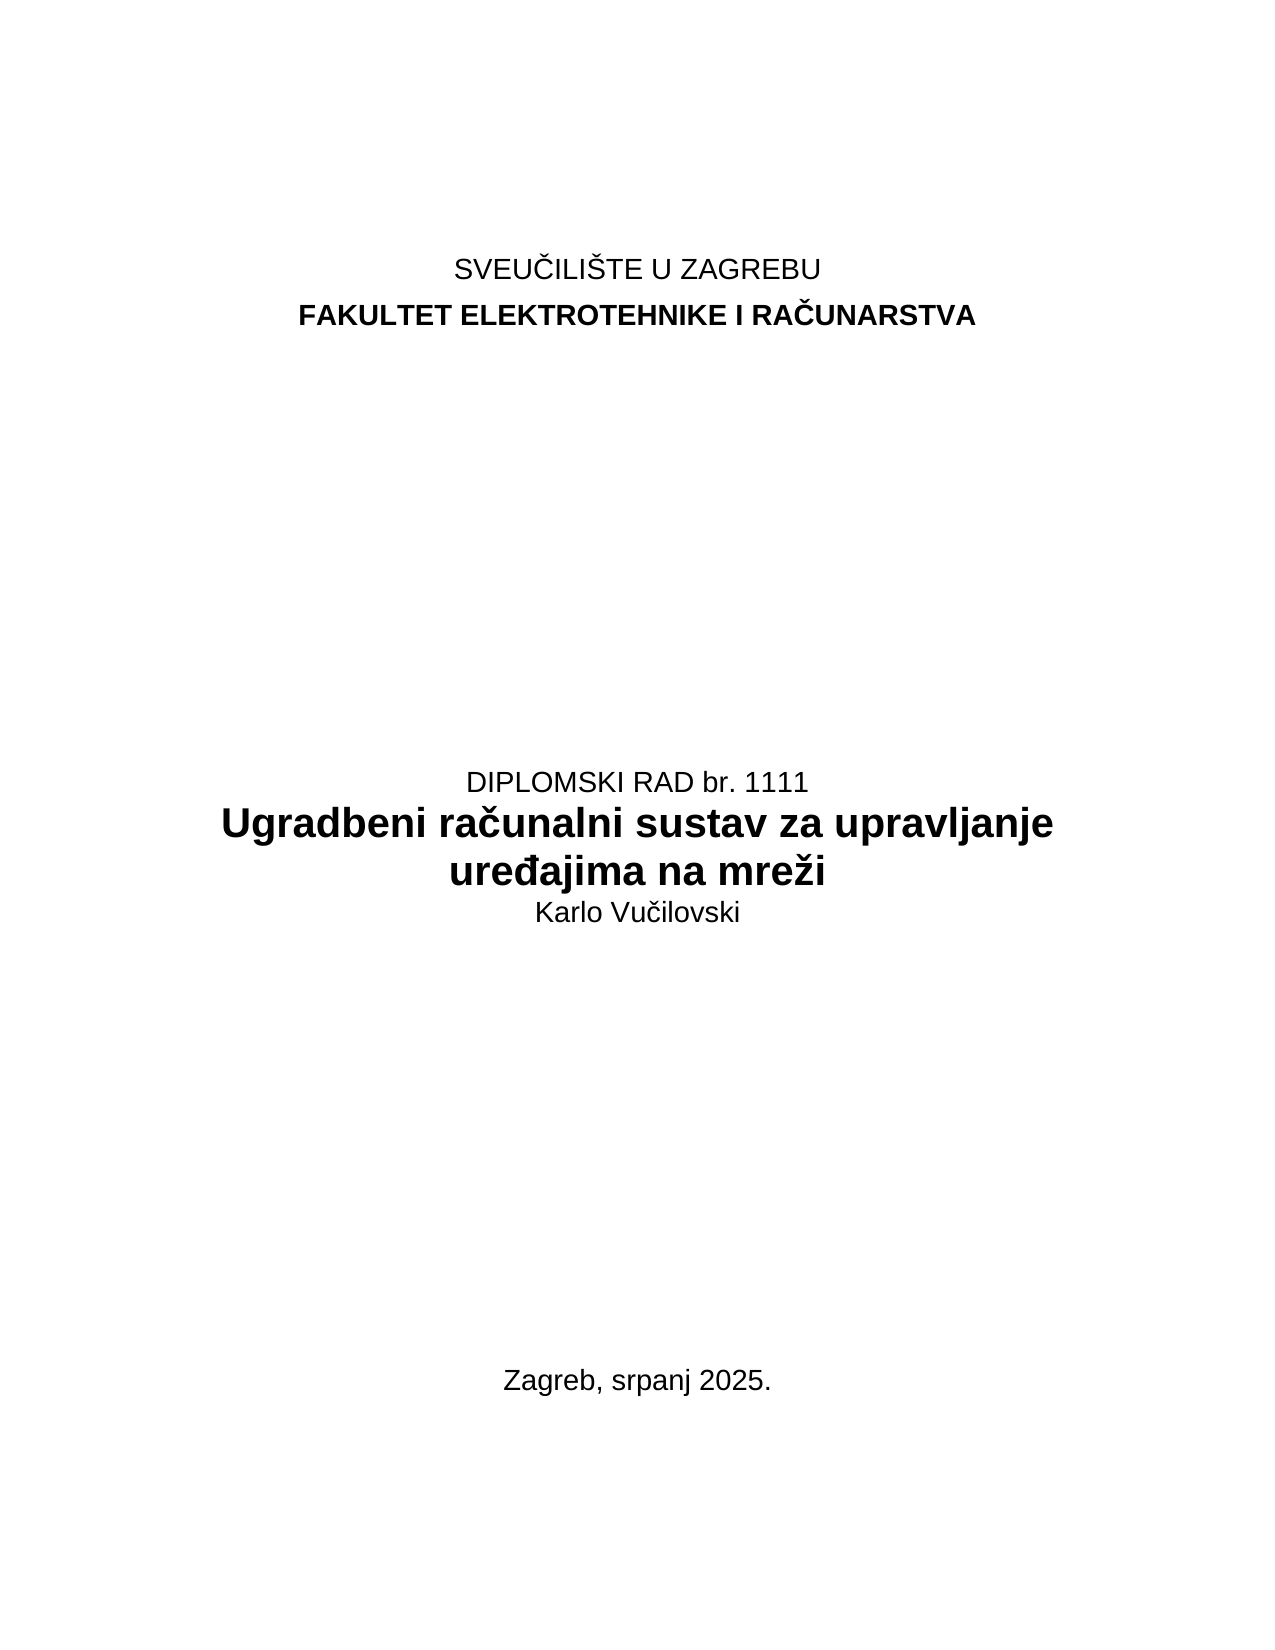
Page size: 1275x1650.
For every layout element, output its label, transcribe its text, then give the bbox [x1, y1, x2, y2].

text Zagreb, srpanj 2025. [177, 1363, 1098, 1397]
text Ugradbeni računalni sustav za upravljanje uređajima na mreži [177, 799, 1098, 895]
text DIPLOMSKI RAD br. 1111 [177, 765, 1098, 799]
text Karlo Vučilovski [177, 895, 1098, 928]
text FAKULTET ELEKTROTEHNIKE I RAČUNARSTVA [177, 298, 1098, 332]
text SVEUČILIŠTE U ZAGREBU [177, 252, 1098, 286]
